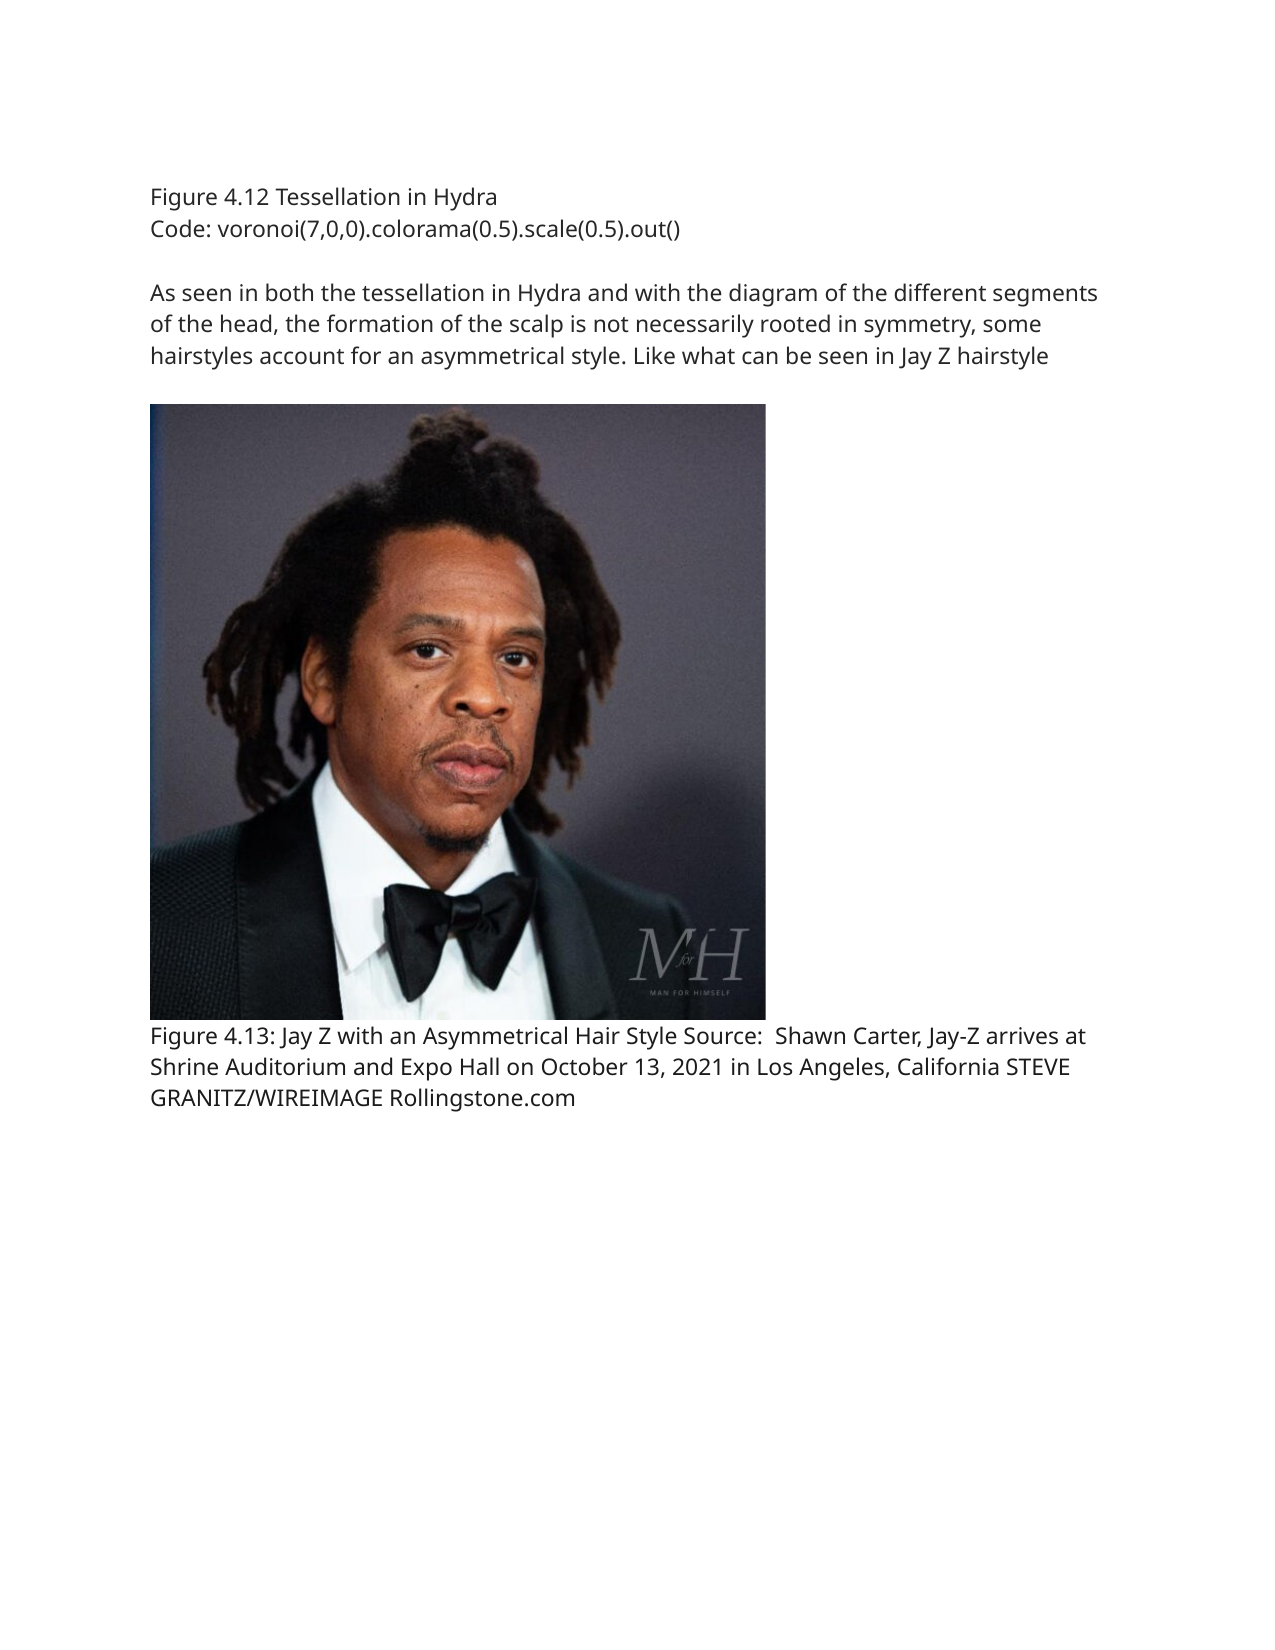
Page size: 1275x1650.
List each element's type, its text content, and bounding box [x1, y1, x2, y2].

text Figure 4.12 Tessellation in Hydra Code: voronoi(7,0,0).colorama(0.5).scale(0.5).out() [150, 181, 1125, 244]
text Figure 4.13: Jay Z with an Asymmetrical Hair Style Source: Shawn Carter, Jay-Z arrives at Shrine Auditorium and Expo Hall on October 13, 2021 in Los Angeles, California STEVE GRANITZ/WIREIMAGE Rollingstone.com [150, 1020, 1125, 1113]
text As seen in both the tessellation in Hydra and with the diagram of the different segments of the head, the formation of the scalp is not necessarily rooted in symmetry, some hairstyles account for an asymmetrical style. Like what can be seen in Jay Z hairstyle [150, 277, 1125, 371]
